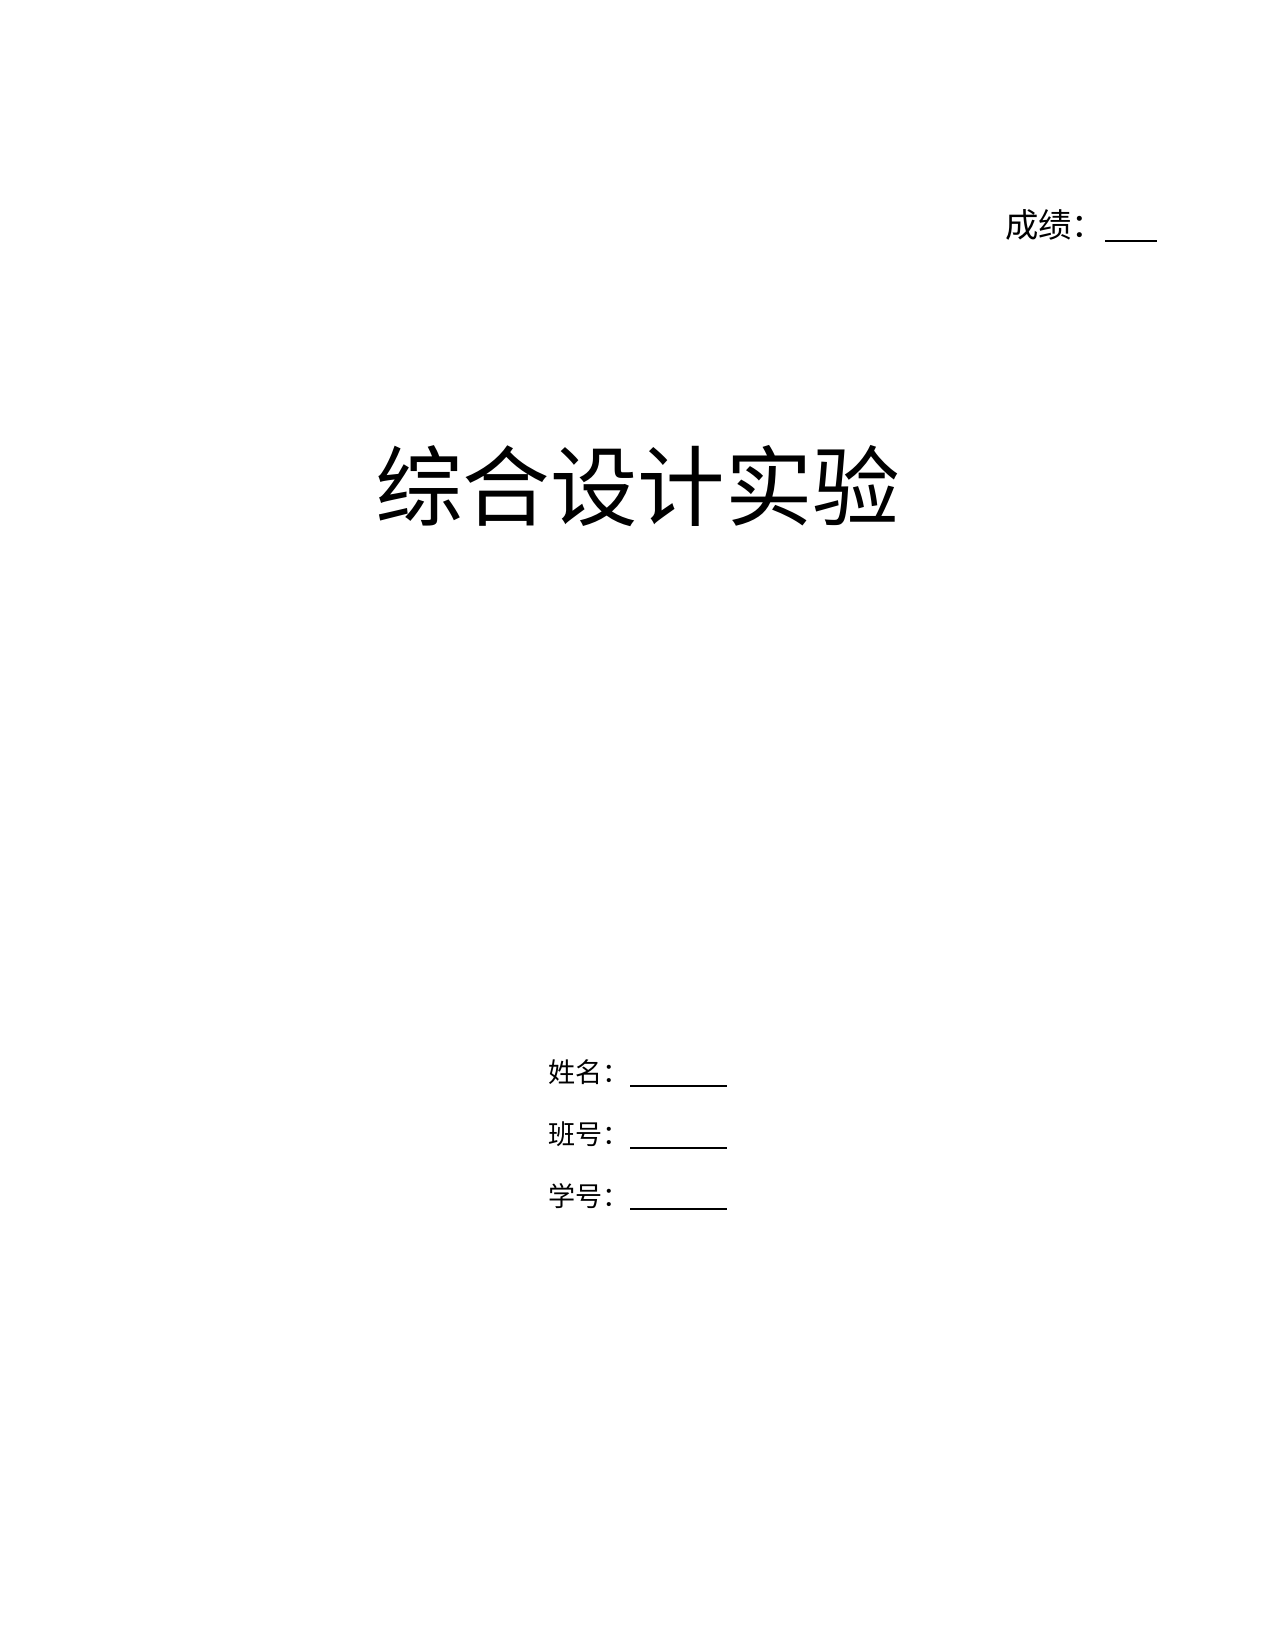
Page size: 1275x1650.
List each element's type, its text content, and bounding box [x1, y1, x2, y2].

text 班号： [118, 1113, 1157, 1152]
text 综合设计实验 [118, 418, 1157, 544]
text 成绩： [118, 198, 1157, 247]
text 姓名： [118, 1051, 1157, 1091]
text 学号： [118, 1175, 1157, 1214]
